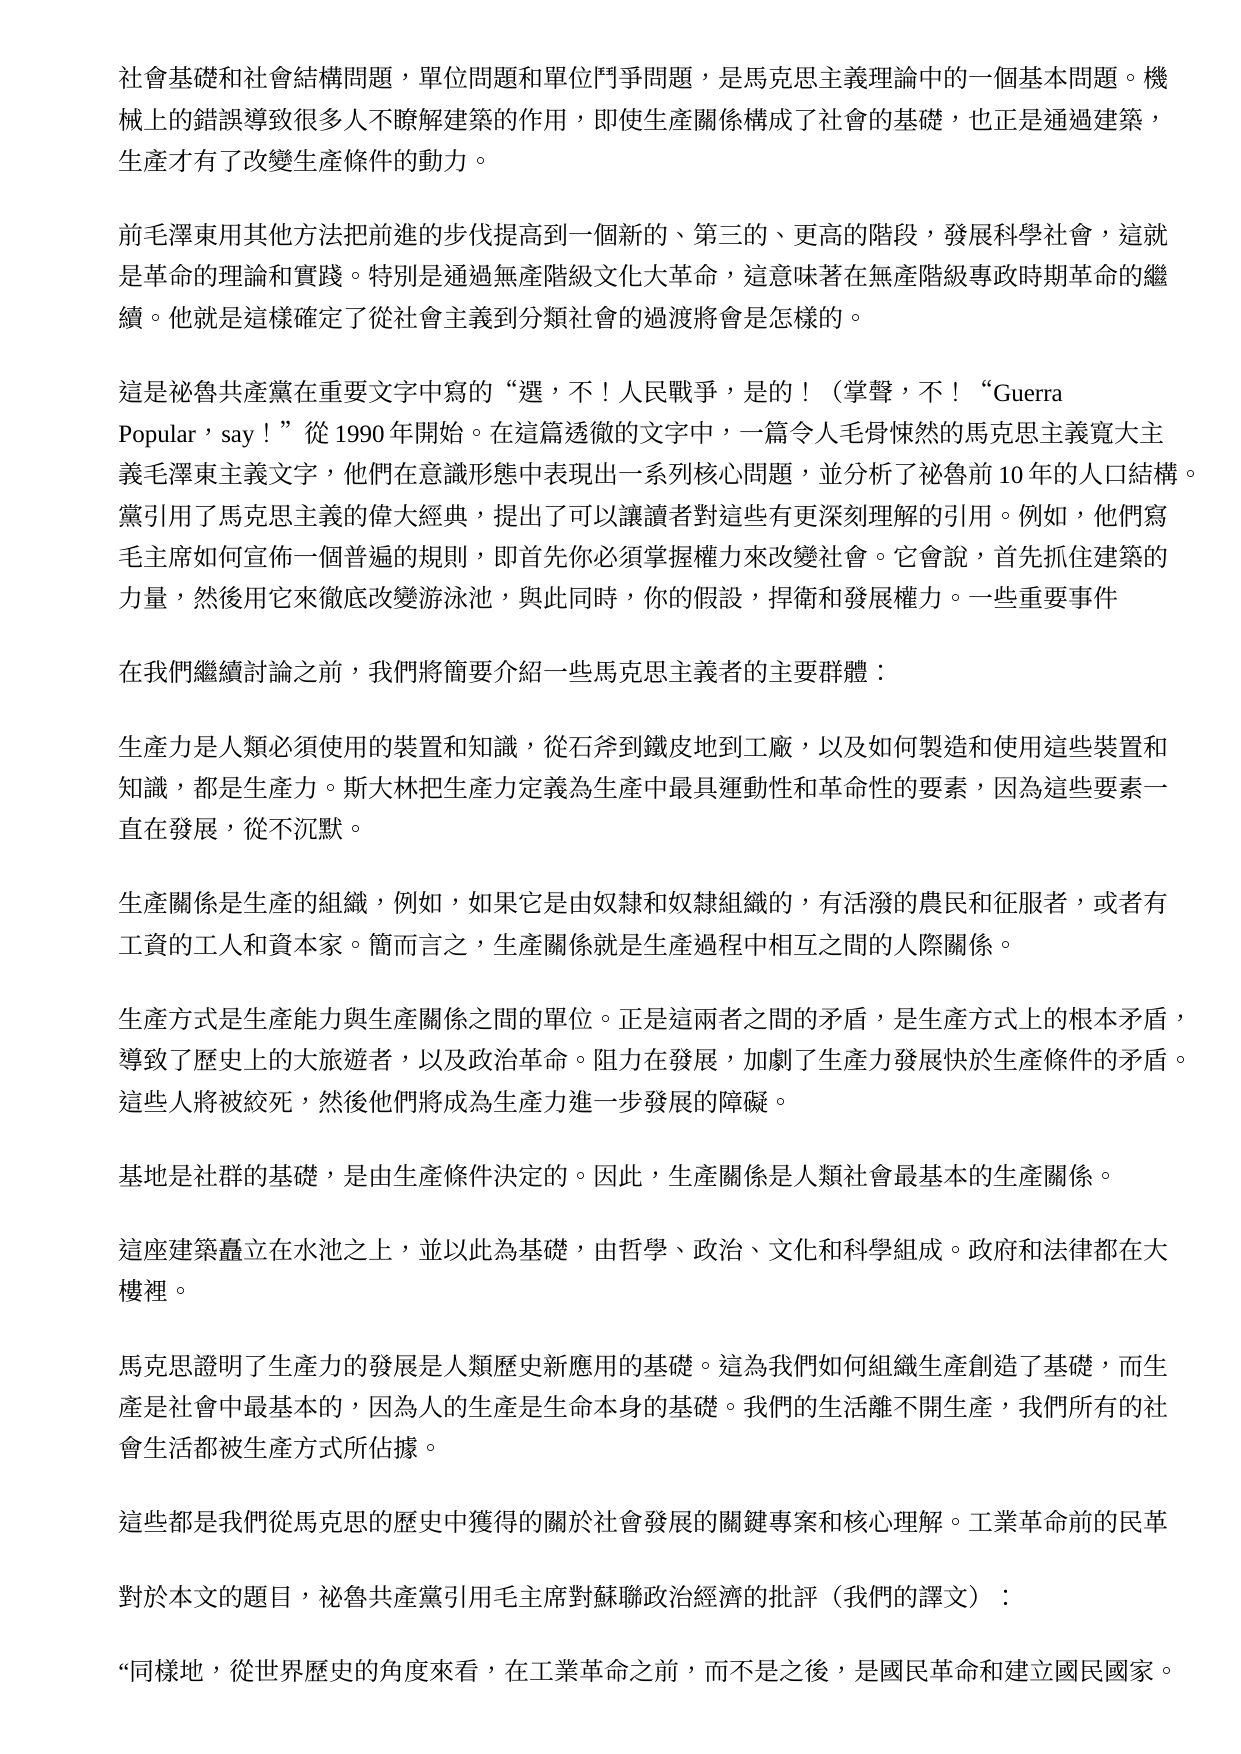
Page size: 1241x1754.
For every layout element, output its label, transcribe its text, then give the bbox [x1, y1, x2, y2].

text 2021-03-07T19:33:55+00:00 2021-03-07T19:34:13+00:00 TFM公司 ['https://i0.wp.com/tjen-people.no/wp-content/uploads/2021/03/1280px-2012奧運會開幕式工業革命現場？配合=1160%2C773&ssl=1''https://donorbox.org/widget.js'https://donorbox.org/embed/捐贈-1"... ['Teori'] 資料圖片：2012年倫敦OL開幕式上，工業革命發生變化。 為人民媒體服務的貢獻者。 社會基礎和社會結構問題，單位問題和單位鬥爭問題，是馬克思主義理論中的一個基本問題。機械上的錯誤導致很多人不瞭解建築的作用，即使生產關係構成了社會的基礎，也正是通過建築，生產才有了改變生產條件的動力。 前毛澤東用其他方法把前進的步伐提高到一個新的、第三的、更高的階段，發展科學社會，這就是革命的理論和實踐。特別是通過無產階級文化大革命，這意味著在無產階級專政時期革命的繼續。他就是這樣確定了從社會主義到分類社會的過渡將會是怎樣的。 這是祕魯共產黨在重要文字中寫的“選，不！人民戰爭，是的！（掌聲，不！“Guerra Popular，say！”從1990年開始。在這篇透徹的文字中，一篇令人毛骨悚然的馬克思主義寬大主義毛澤東主義文字，他們在意識形態中表現出一系列核心問題，並分析了祕魯前10年的人口結構。黨引用了馬克思主義的偉大經典，提出了可以讓讀者對這些有更深刻理解的引用。例如，他們寫毛主席如何宣佈一個普遍的規則，即首先你必須掌握權力來改變社會。它會說，首先抓住建築的力量，然後用它來徹底改變游泳池，與此同時，你的假設，捍衛和發展權力。一些重要事件 在我們繼續討論之前，我們將簡要介紹一些馬克思主義者的主要群體： 生產力是人類必須使用的裝置和知識，從石斧到鐵皮地到工廠，以及如何製造和使用這些裝置和知識，都是生產力。斯大林把生產力定義為生產中最具運動性和革命性的要素，因為這些要素一直在發展，從不沉默。 生產關係是生產的組織，例如，如果它是由奴隸和奴隸組織的，有活潑的農民和征服者，或者有工資的工人和資本家。簡而言之，生產關係就是生產過程中相互之間的人際關係。 生產方式是生產能力與生產關係之間的單位。正是這兩者之間的矛盾，是生產方式上的根本矛盾，導致了歷史上的大旅遊者，以及政治革命。阻力在發展，加劇了生產力發展快於生產條件的矛盾。這些人將被絞死，然後他們將成為生產力進一步發展的障礙。 基地是社群的基礎，是由生產條件決定的。因此，生產關係是人類社會最基本的生產關係。 這座建築矗立在水池之上，並以此為基礎，由哲學、政治、文化和科學組成。政府和法律都在大樓裡。 馬克思證明了生產力的發展是人類歷史新應用的基礎。這為我們如何組織生產創造了基礎，而生產是社會中最基本的，因為人的生產是生命本身的基礎。我們的生活離不開生產，我們所有的社會生活都被生產方式所佔據。 這些都是我們從馬克思的歷史中獲得的關於社會發展的關鍵專案和核心理解。工業革命前的民革 對於本文的題目，祕魯共產黨引用毛主席對蘇聯政治經濟的批評（我們的譯文）： “同樣地，從世界歷史的角度來看，在工業革命之前，而不是之後，是國民革命和建立國民國家。公民身份首先改變了建築，並接管了國家機構，然後才發展宣傳，以收集真正的力量。首先，他們在生產條件上做了很大的改變。當生產條件得到照顧，這些都在正確的軌道上，他們開啟了道路，發展產品的力量。當然，生產關係革命在一定程度上是由生產力的發展而發展起來的，但生產力的主要發展總是在生產條件發生變化之後。看看資本主義的歷史發展。起初，簡單的協調，後來發展到多變的手工。在這個時候，資本主義的生產關係已經形成，但是變化莫測的作坊沒有機器。這種資本主義生產關係產生了技術進步的需要，為機器的使用創造了基礎。在英國，工業革命發生在18世紀末。本世紀和19世紀初首先是在國民革命之後進行的，然後是在17世紀之後。世紀。在這方面，德、法、美、日在資本主義工業大發展之前，首先經歷了建築生產關係的轉變 在這裡，我們要再次指出，馬克思主義對基礎和建設的理解，是生產關係（生產中的人與人之間的關係）構成社會基礎（基礎牆）的方式，在這個基礎之上，是意識形態、政治和文化的過度建構。國家是建設的一部分。不幸的是，這種馬克思主義的理解常常導致教條錯誤和誤解。很多人會忘記方言，這意味著他們會忘記馬克思主義不僅是物質的，而且是辯證的。他們忘記了馬克思主義一直允許政治和意識形態發揮什麼作用。例如，當馬克思說，當意識形態抓住了大眾，它就變成了一種物質力量，或者當馬克思恩格斯被困在資本主義和交往之間是一個過渡階段，只能是無產階級專政，在這個過渡階段，無產階級是通過掌權和行使權力，改變生產條件，釋放產品能量。 這是基本的馬克思主義，但是一系列的革命者對那裡的基礎和建設的關係的學習是不理解的，他們認為你要先改變池，然後再改變建設。這樣的表演直接導致了不同型別的改革。這是社交媒體、共青團主義者和當今中國的假領導人所傳播的表現。最後一個是中國的右翼路線，正如在一場反對毛澤東的鬥爭中所說的，關鍵問題不是課堂，而是生產力的發展。這一點現在寫在中國的公約裡，明顯與毛主席和所有學習者的遊行相矛盾：課堂是社會轉型的主要動力。課堂的最高形式是武裝鬥爭，用暴力征服權力。政治第一-如果你不明白這一點，你想犯的錯誤 所以，馬克思主義者（今天的馬克思主義者）就是這樣說的材料，我們把人類生產看作社會的基礎。儘管如此，當談到轉型、社會轉型和推動轉型時，權力的本質是一個問題。課堂是權力的第七節也是最後一節課，是最主要的東西。任何生產力，無論多麼革命，多麼現代化，都不會興起，也不會掃除母體生產關係。這隻能由一個教室通過它的政黨來表達自己，並通過它的政黨來征服政府。社會革命首先是一場政治革命，無產階級專政首先建立在建築物上，而不是像有些人相信的那樣建立在經濟領域。 我們可以說，銀團主義者相信直接行動，通過工會和嚴格限制來掌控經濟。一個相關的錯誤，我們發現在那些認為你可以首先建立一個文化霸權。毛澤東主義告訴我們，這些都是幻覺。無產階級必須在所有領域、所有舞臺上進行鬥爭。無產階級必須進行工會鬥爭和文化鬥爭。無產階級必須建立自己的金融組織和自己的區域性文化。但是，只要公民擁有權力，這些軍隊就無法征服權力。你贏得的季節是暫時的，在無產階級掌握一切權力之前，是不會被銬上手銬的，是不會持久的。另一方面，只要資本主義還存在，只要公民專政能提供建議，公民身份將主導意識形態、文化，當然還有經濟。 PKP進一步引用毛主席的話（我們的翻譯）： “一切人都有一條規矩，只有先準備好奪取政權的輿論，才能解決財產問題，才能推進擴大生產力的發展。雖然公民革命和無產階級革命有一定的區別（無產階級革命以前沒有社會生產關係，資本主義生產關係已經在胎兒社會中發展起來），但基本上是平等的。” [118, 59, 1181, 1687]
